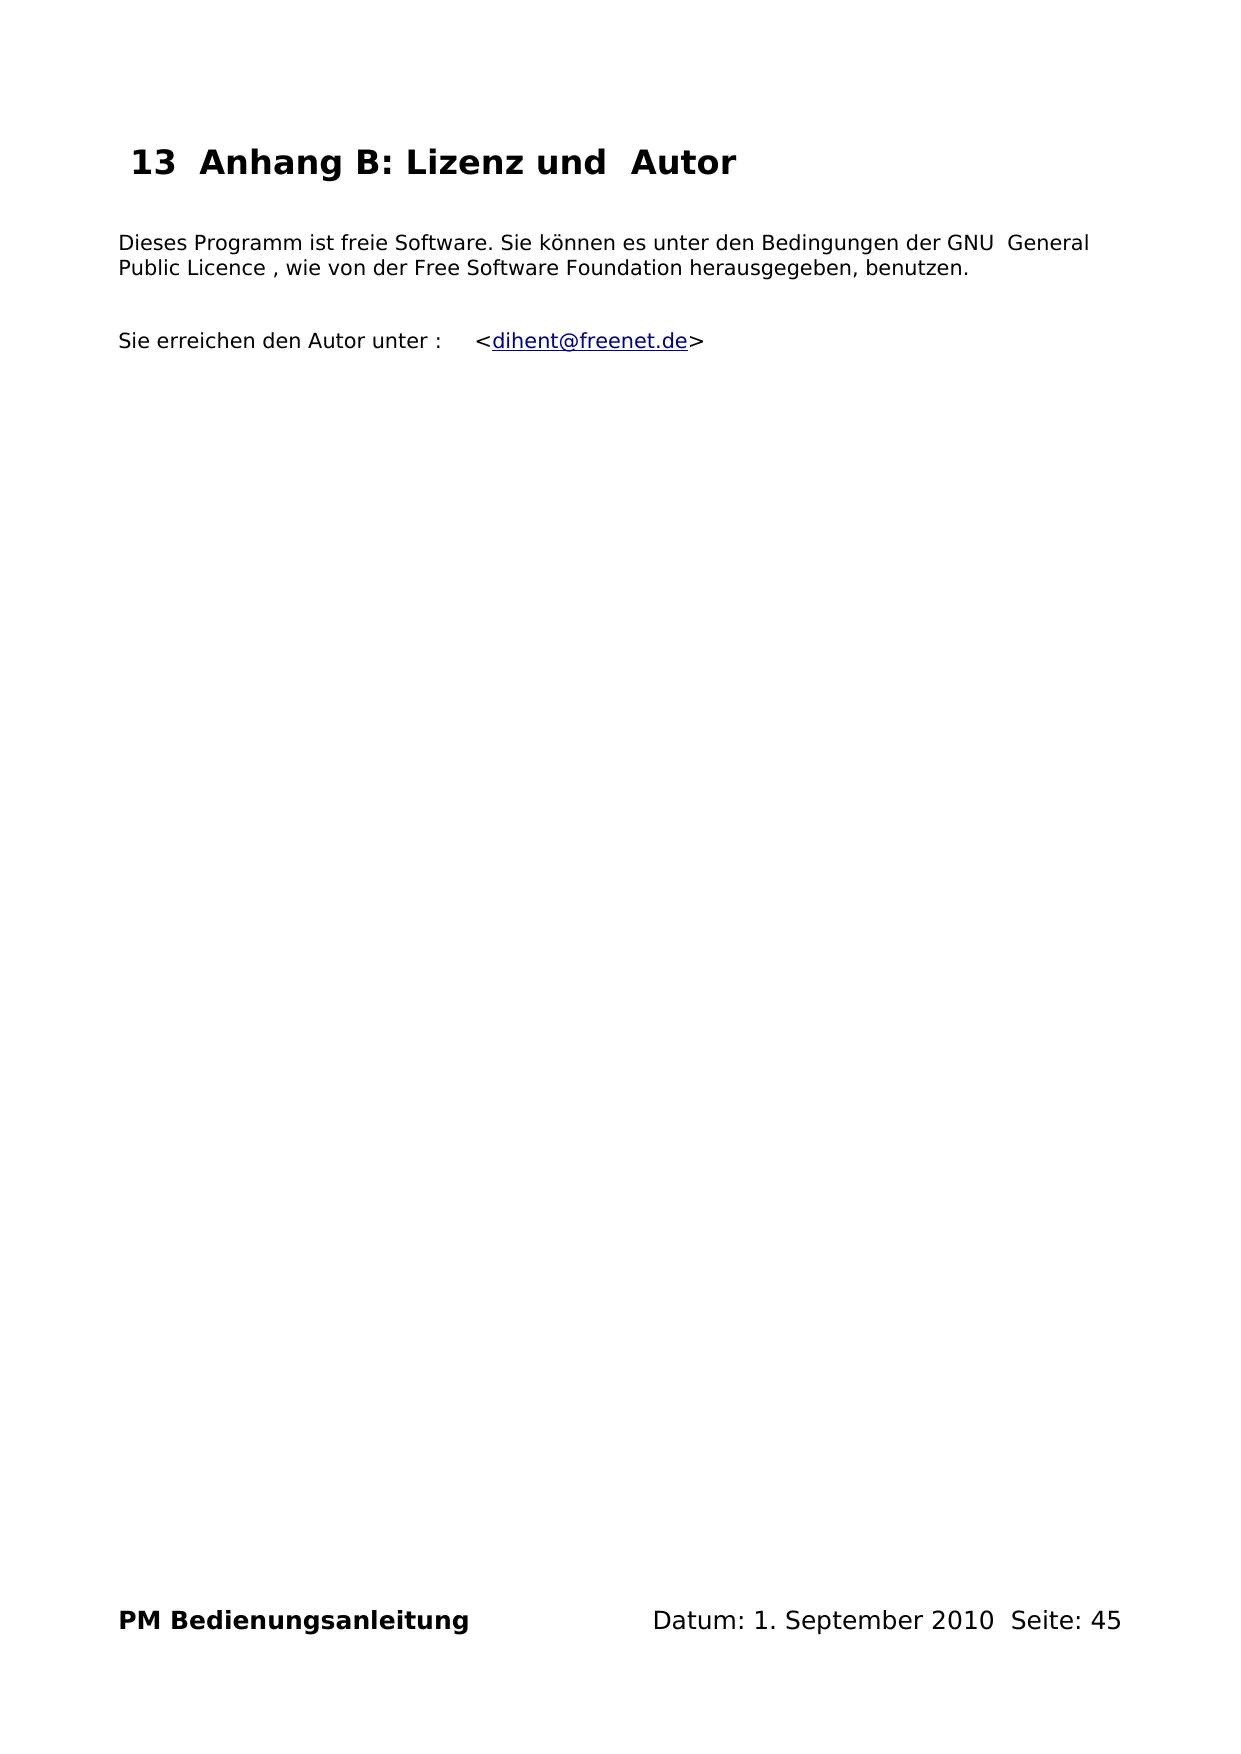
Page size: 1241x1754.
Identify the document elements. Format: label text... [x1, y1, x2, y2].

text Dieses Programm ist freie Software. Sie können es unter den Bedingungen der GNU General Public Licence , wie von der Free Software Foundation herausgegeben, benutzen. [118, 231, 1122, 280]
subtitle Anhang B: Lizenz und Autor [130, 143, 1122, 182]
text Sie erreichen den Autor unter : <dihent@freenet.de> [118, 329, 1122, 353]
